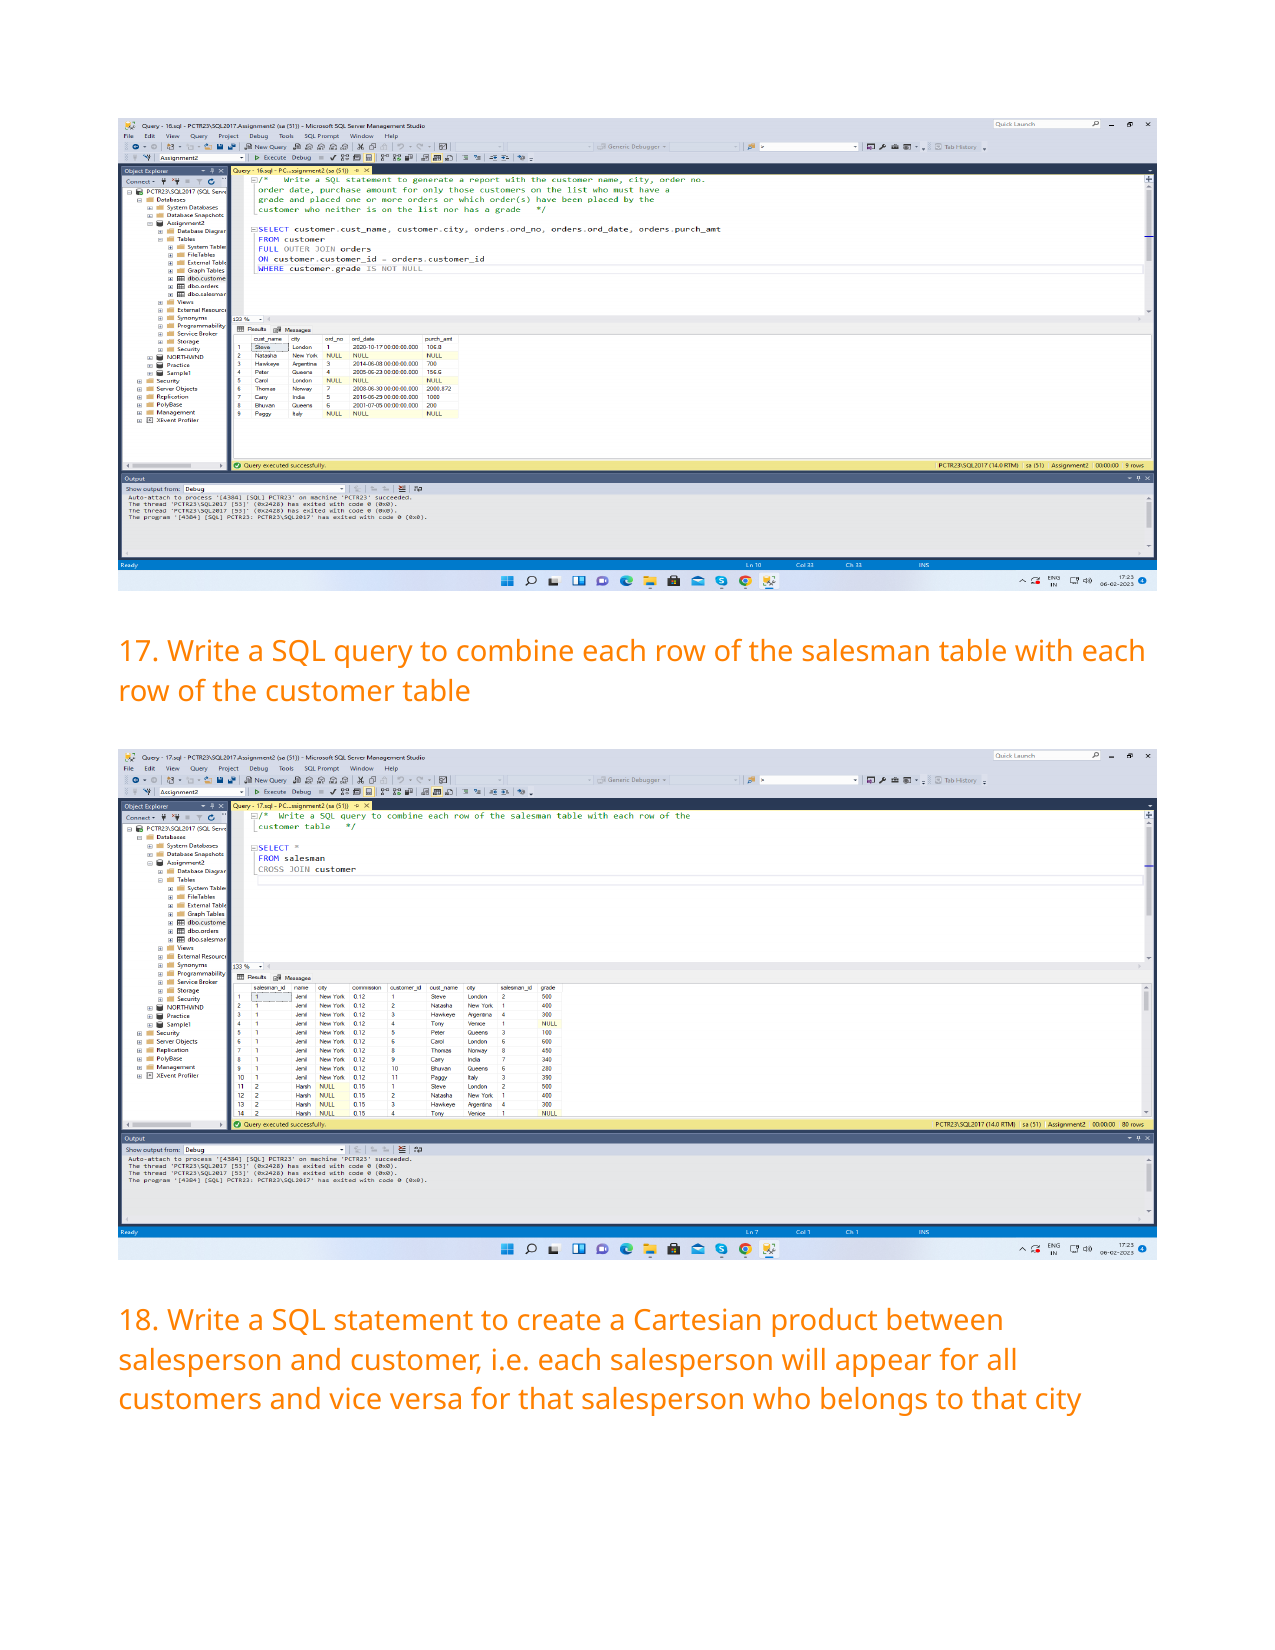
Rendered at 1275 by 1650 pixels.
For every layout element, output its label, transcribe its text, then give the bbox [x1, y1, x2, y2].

picture [118, 118, 1157, 591]
text 17. Write a SQL query to combine each row of the salesman table with each row of the customer table [118, 631, 1157, 710]
picture [118, 749, 1157, 1260]
text 18. Write a SQL statement to create a Cartesian product between salesperson and customer, i.e. each salesperson will appear for all customers and vice versa for that salesperson who belongs to that city [118, 1299, 1157, 1418]
